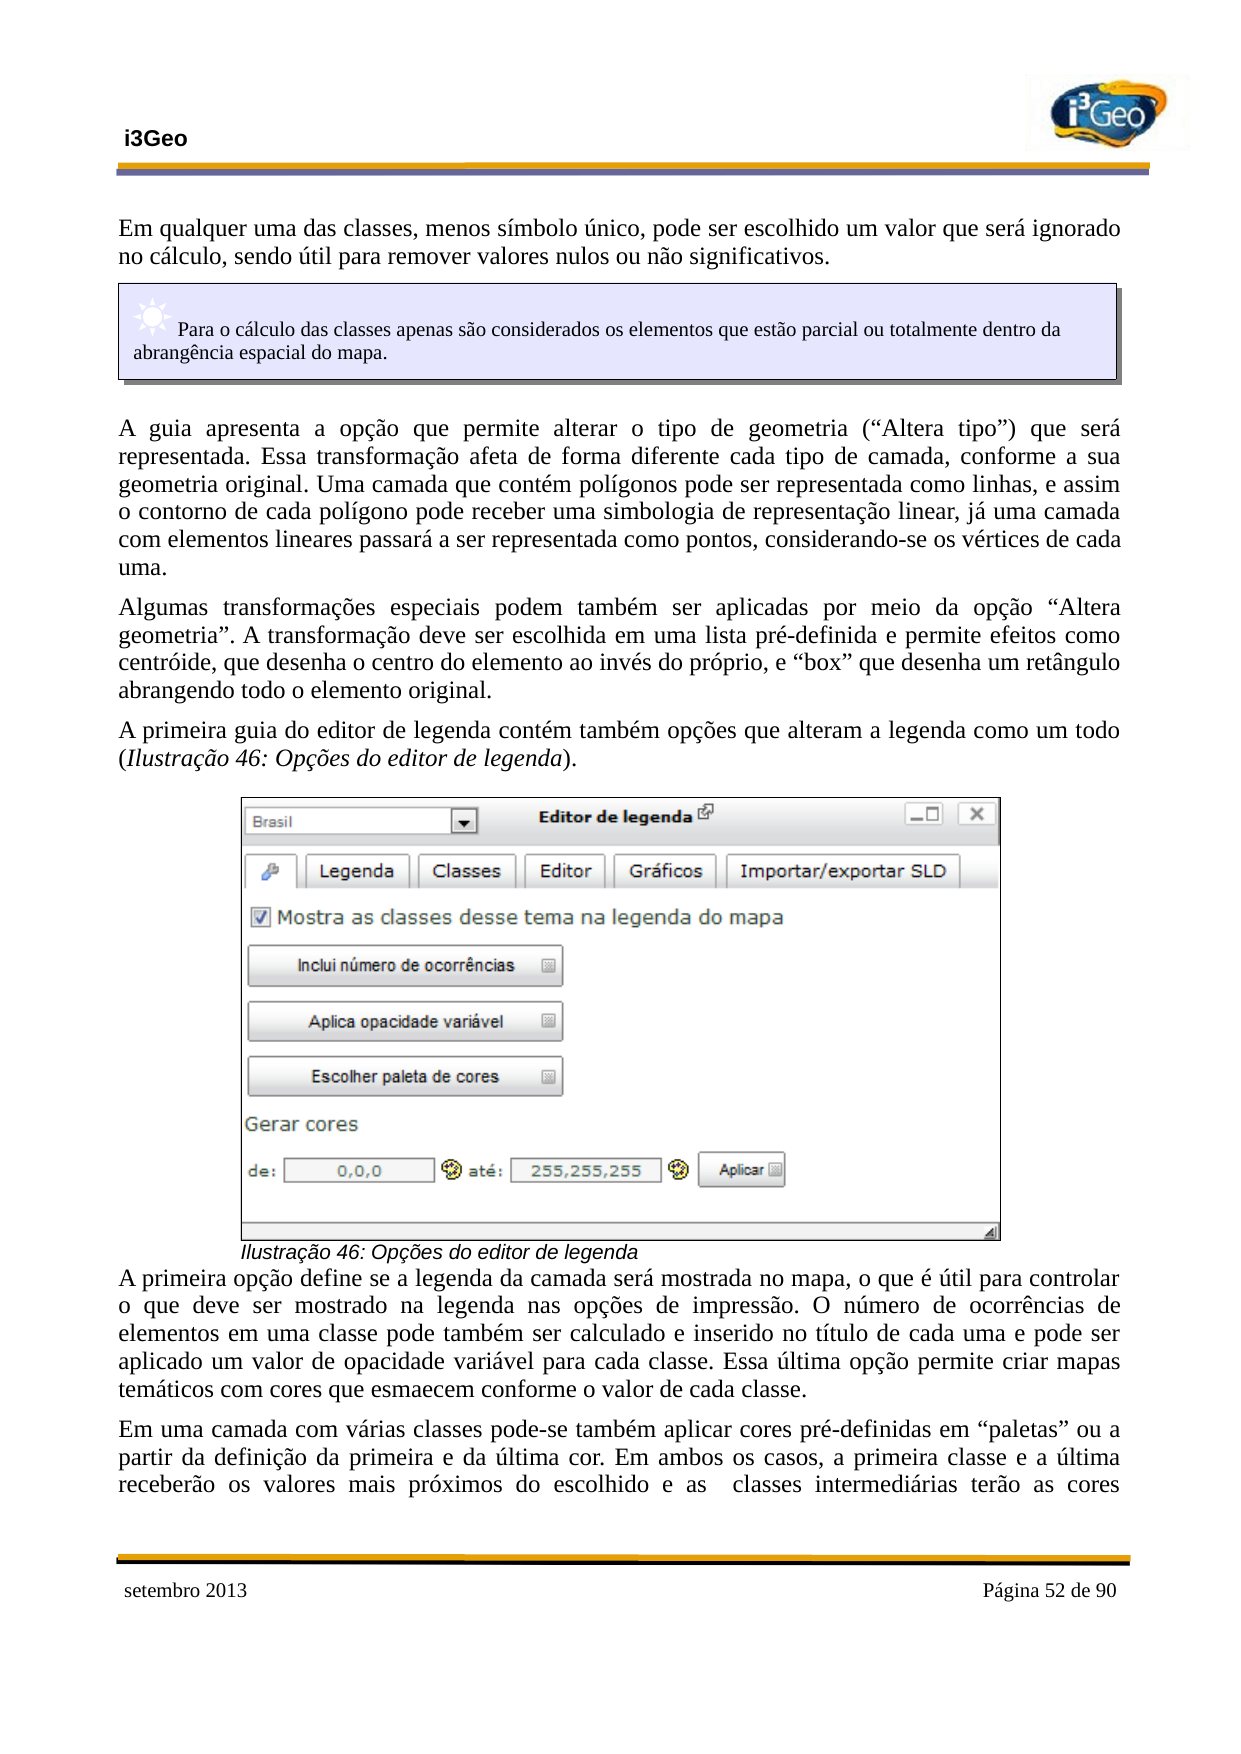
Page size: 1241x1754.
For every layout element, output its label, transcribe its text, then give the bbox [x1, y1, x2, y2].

text A primeira guia do editor de legenda contém também opções que alteram a legenda como um todo (Ilustração 46: Opções do editor de legenda). [118, 716, 1122, 772]
text A primeira opção define se a legenda da camada será mostrada no mapa, o que é útil para controlar o que deve ser mostrado na legenda nas opções de impressão. O número de ocorrências de elementos em uma classe pode também ser calculado e inserido no título de cada uma e pode ser aplicado um valor de opacidade variável para cada classe. Essa última opção permite criar mapas temáticos com cores que esmaecem conforme o valor de cada classe. [118, 784, 1122, 1402]
text Para o cálculo das classes apenas são considerados os elementos que estão parcial ou totalmente dentro da abrangência espacial do mapa. [119, 284, 1116, 379]
picture [149, 297, 156, 306]
text Algumas transformações especiais podem também ser aplicadas por meio da opção “Altera geometria”. A transformação deve ser escolhida em uma lista pré-definida e permite efeitos como centróide, que desenha o centro do elemento ao invés do próprio, e “box” que desenha um retângulo abrangendo todo o elemento original. [118, 593, 1122, 704]
picture [138, 302, 167, 331]
text Em qualquer uma das classes, menos símbolo único, pode ser escolhido um valor que será ignorado no cálculo, sendo útil para remover valores nulos ou não significativos. [118, 214, 1122, 270]
picture [138, 302, 147, 311]
picture [1025, 74, 1191, 151]
picture [164, 313, 173, 320]
picture [149, 328, 156, 337]
picture [242, 798, 1000, 1240]
text Ilustração 46: Opções do editor de legenda [240, 1241, 1000, 1264]
text Em uma camada com várias classes pode-se também aplicar cores pré-definidas em “paletas” ou a partir da definição da primeira e da última cor. Em ambos os casos, a primeira classe e a última receberão os valores mais próximos do escolhido e as classes intermediárias terão as cores [118, 1415, 1122, 1498]
picture [133, 313, 141, 320]
text A guia apresenta a opção que permite alterar o tipo de geometria (“Altera tipo”) que será representada. Essa transformação afeta de forma diferente cada tipo de camada, conforme a sua geometria original. Uma camada que contém polígonos pode ser representada como linhas, e assim o contorno de cada polígono pode receber uma simbologia de representação linear, já uma camada com elementos lineares passará a ser representada como pontos, considerando-se os vértices de cada uma. [118, 414, 1122, 581]
